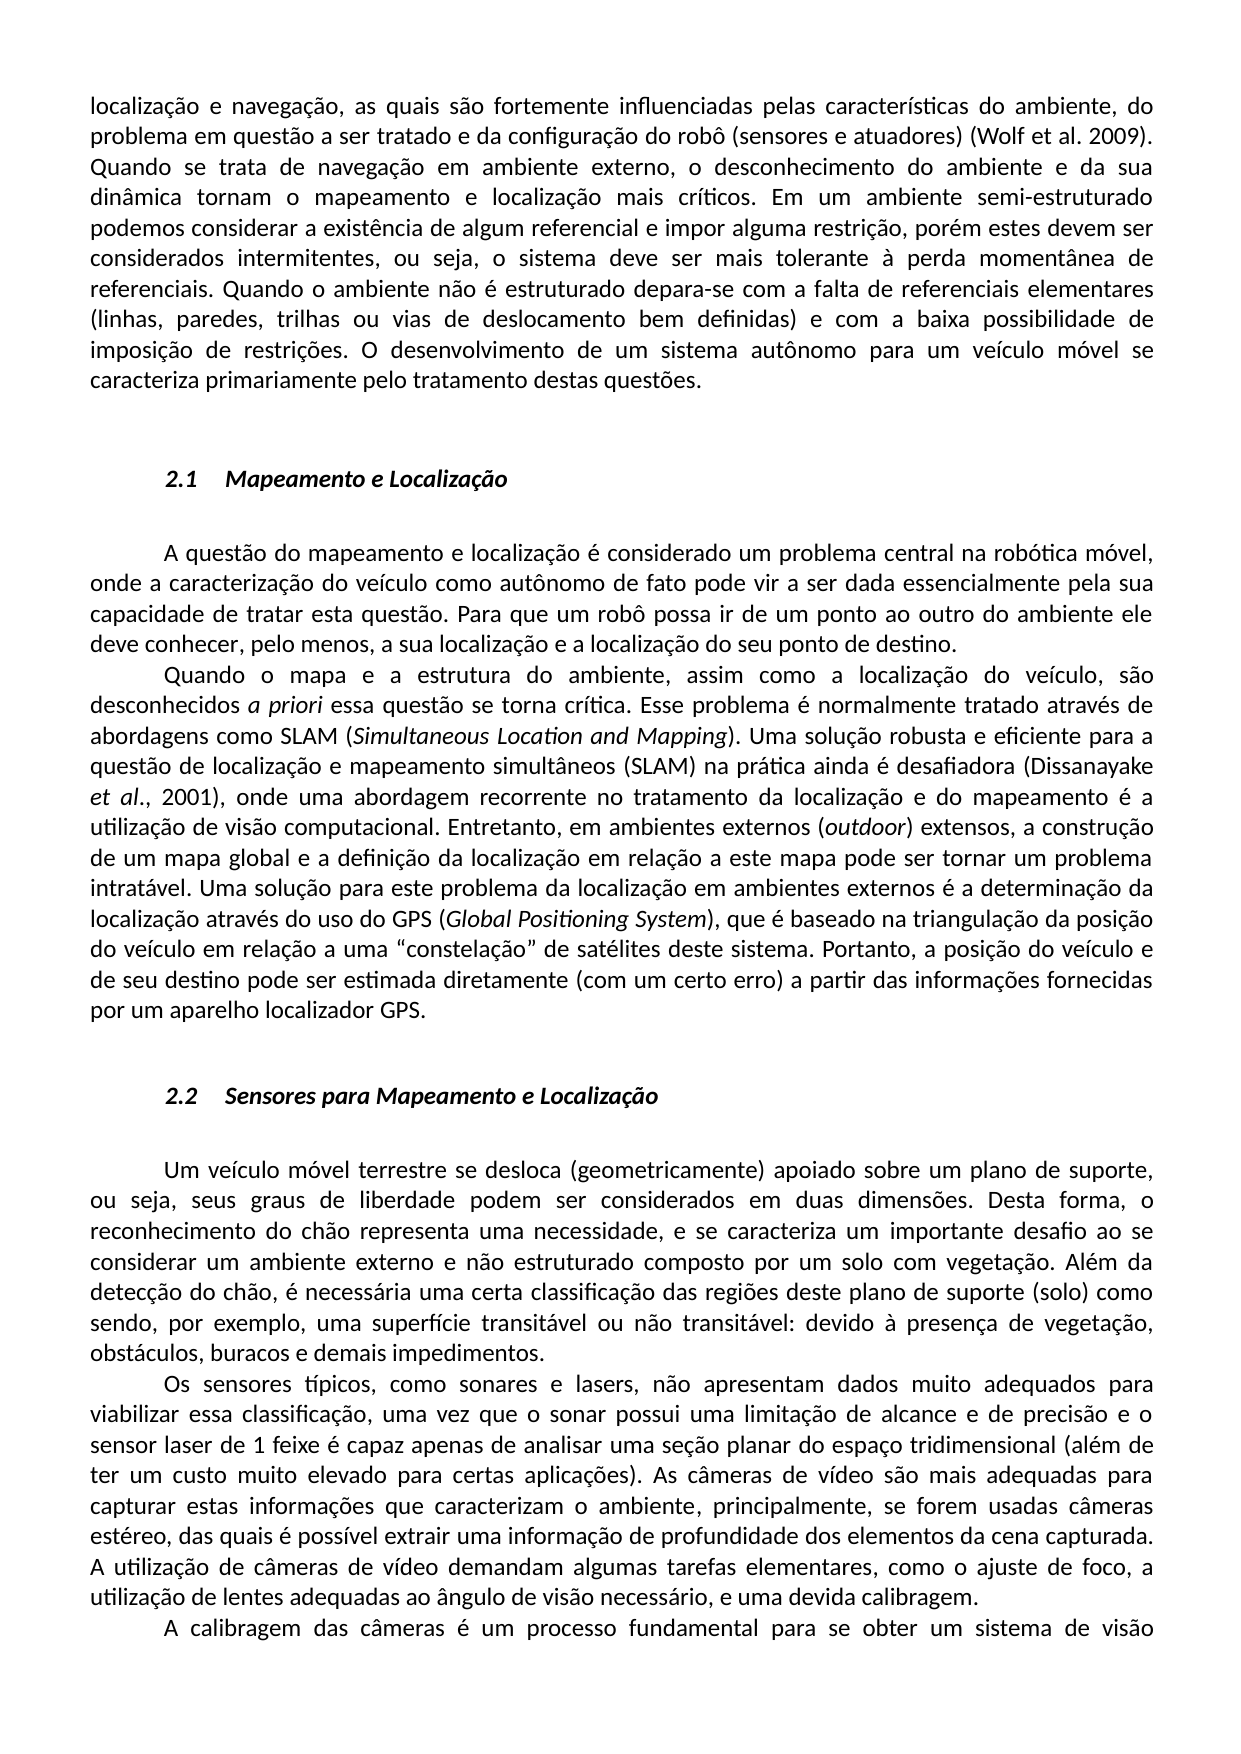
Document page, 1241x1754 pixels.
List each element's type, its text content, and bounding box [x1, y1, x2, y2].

text A questão do mapeamento e localização é considerado um problema central na robótica móvel, onde a caracterização do veículo como autônomo de fato pode vir a ser dada essencialmente pela sua capacidade de tratar esta questão. Para que um robô possa ir de um ponto ao outro do ambiente ele deve conhecer, pelo menos, a sua localização e a localização do seu ponto de destino. [90, 537, 1154, 659]
text Um veículo móvel terrestre se desloca (geometricamente) apoiado sobre um plano de suporte, ou seja, seus graus de liberdade podem ser considerados em duas dimensões. Desta forma, o reconhecimento do chão representa uma necessidade, e se caracteriza um importante desafio ao se considerar um ambiente externo e não estruturado composto por um solo com vegetação. Além da detecção do chão, é necessária uma certa classificação das regiões deste plano de suporte (solo) como sendo, por exemplo, uma superfície transitável ou não transitável: devido à presença de vegetação, obstáculos, buracos e demais impedimentos. [90, 1154, 1154, 1368]
text Quando o mapa e a estrutura do ambiente, assim como a localização do veículo, são desconhecidos a priori essa questão se torna crítica. Esse problema é normalmente tratado através de abordagens como SLAM (Simultaneous Location and Mapping). Uma solução robusta e eficiente para a questão de localização e mapeamento simultâneos (SLAM) na prática ainda é desafiadora (Dissanayake et al., 2001), onde uma abordagem recorrente no tratamento da localização e do mapeamento é a utilização de visão computacional. Entretanto, em ambientes externos (outdoor) extensos, a construção de um mapa global e a definição da localização em relação a este mapa pode ser tornar um problema intratável. Uma solução para este problema da localização em ambientes externos é a determinação da localização através do uso do GPS (Global Positioning System), que é baseado na triangulação da posição do veículo em relação a uma “constelação” de satélites deste sistema. Portanto, a posição do veículo e de seu destino pode ser estimada diretamente (com um certo erro) a partir das informações fornecidas por um aparelho localizador GPS. [90, 659, 1154, 1025]
subtitle 2.2 Sensores para Mapeamento e Localização [165, 1081, 1154, 1111]
subtitle 2.1 Mapeamento e Localização [165, 463, 1154, 494]
text Os sensores típicos, como sonares e lasers, não apresentam dados muito adequados para viabilizar essa classificação, uma vez que o sonar possui uma limitação de alcance e de precisão e o sensor laser de 1 feixe é capaz apenas de analisar uma seção planar do espaço tridimensional (além de ter um custo muito elevado para certas aplicações). As câmeras de vídeo são mais adequadas para capturar estas informações que caracterizam o ambiente, principalmente, se forem usadas câmeras estéreo, das quais é possível extrair uma informação de profundidade dos elementos da cena capturada. A utilização de câmeras de vídeo demandam algumas tarefas elementares, como o ajuste de foco, a utilização de lentes adequadas ao ângulo de visão necessário, e uma devida calibragem. [90, 1368, 1154, 1612]
text localização e navegação, as quais são fortemente influenciadas pelas características do ambiente, do problema em questão a ser tratado e da configuração do robô (sensores e atuadores) (Wolf et al. 2009). Quando se trata de navegação em ambiente externo, o desconhecimento do ambiente e da sua dinâmica tornam o mapeamento e localização mais críticos. Em um ambiente semi-estruturado podemos considerar a existência de algum referencial e impor alguma restrição, porém estes devem ser considerados intermitentes, ou seja, o sistema deve ser mais tolerante à perda momentânea de referenciais. Quando o ambiente não é estruturado depara-se com a falta de referenciais elementares (linhas, paredes, trilhas ou vias de deslocamento bem definidas) e com a baixa possibilidade de imposição de restrições. O desenvolvimento de um sistema autônomo para um veículo móvel se caracteriza primariamente pelo tratamento destas questões. [90, 90, 1154, 395]
text A calibragem das câmeras é um processo fundamental para se obter um sistema de visão [90, 1612, 1154, 1642]
